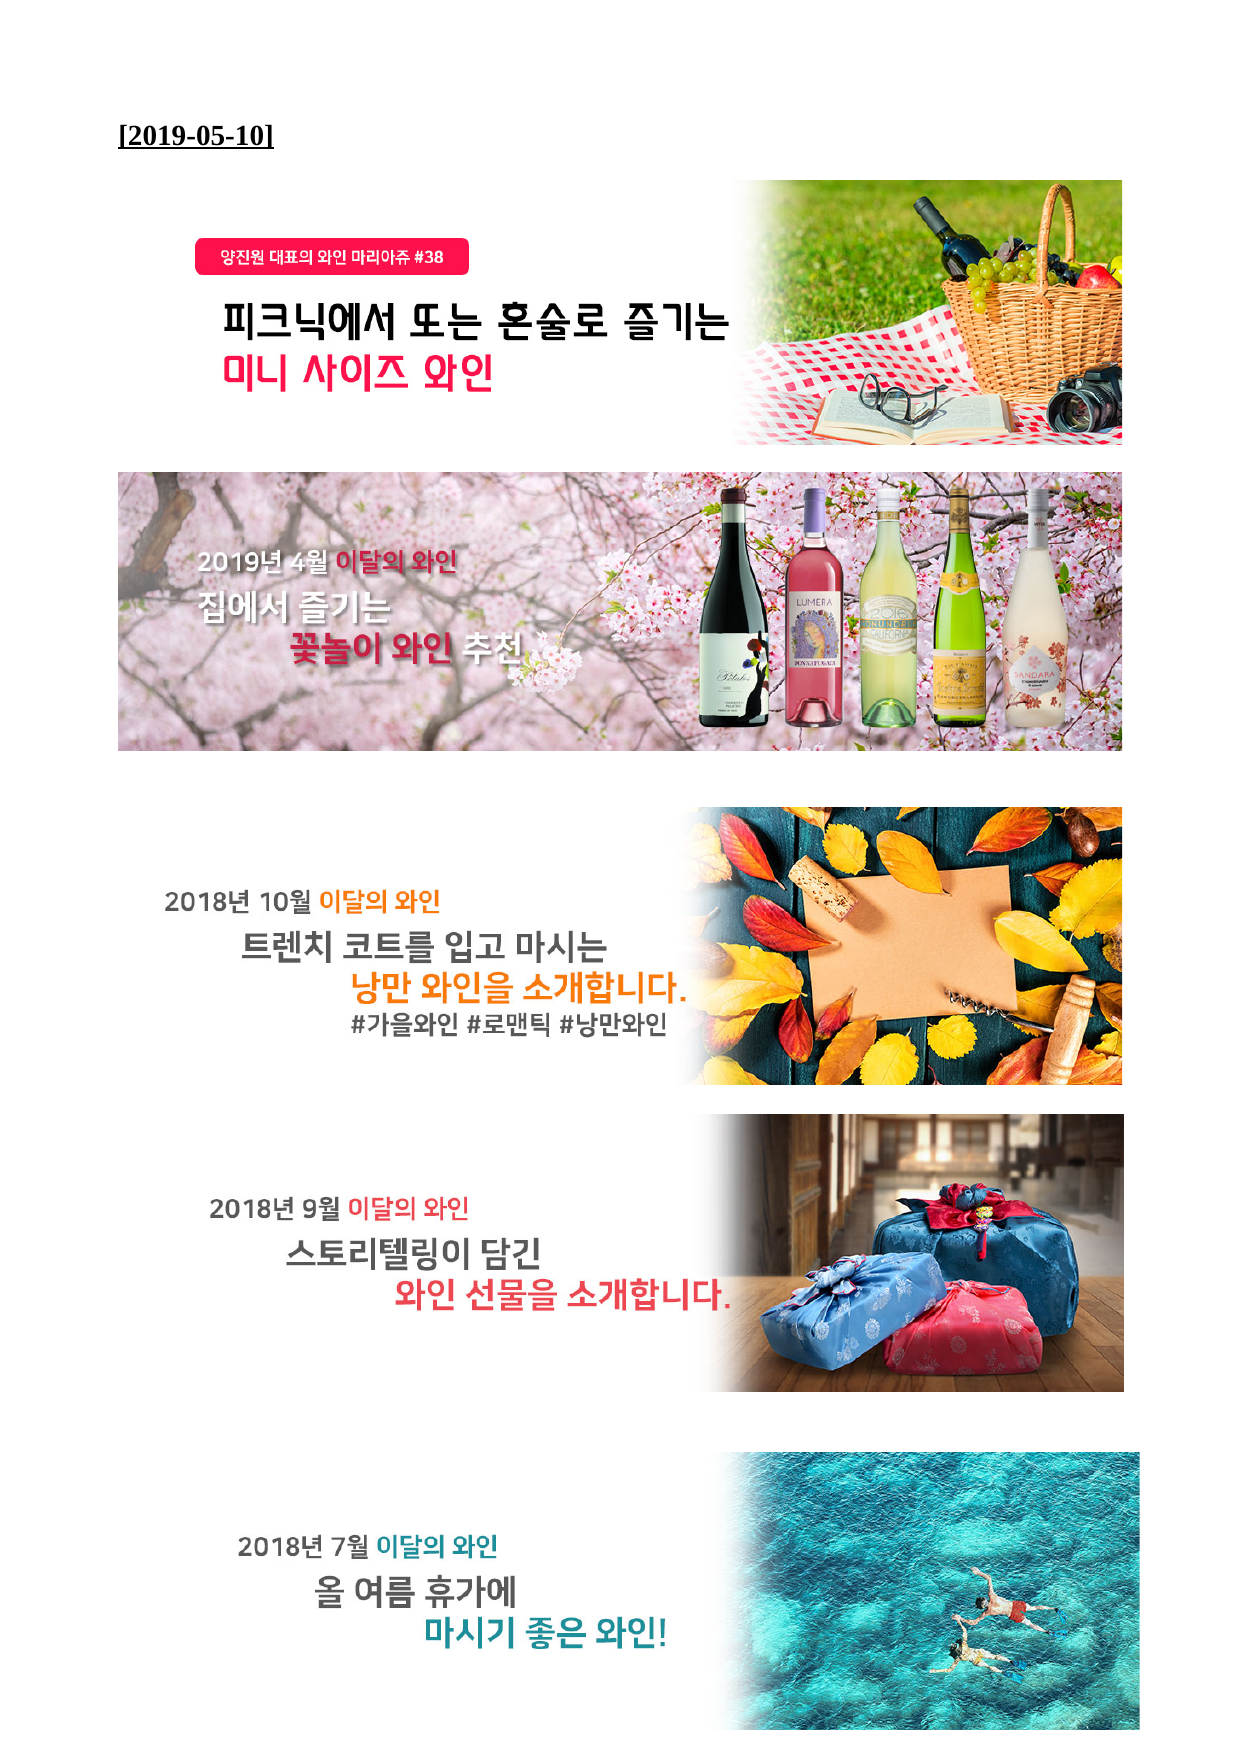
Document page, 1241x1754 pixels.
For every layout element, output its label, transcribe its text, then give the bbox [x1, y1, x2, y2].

picture [118, 807, 1123, 1085]
picture [118, 472, 1123, 751]
text [2019-05-10] [118, 118, 1122, 152]
picture [135, 1452, 1140, 1730]
picture [120, 1114, 1124, 1392]
picture [118, 180, 1123, 445]
